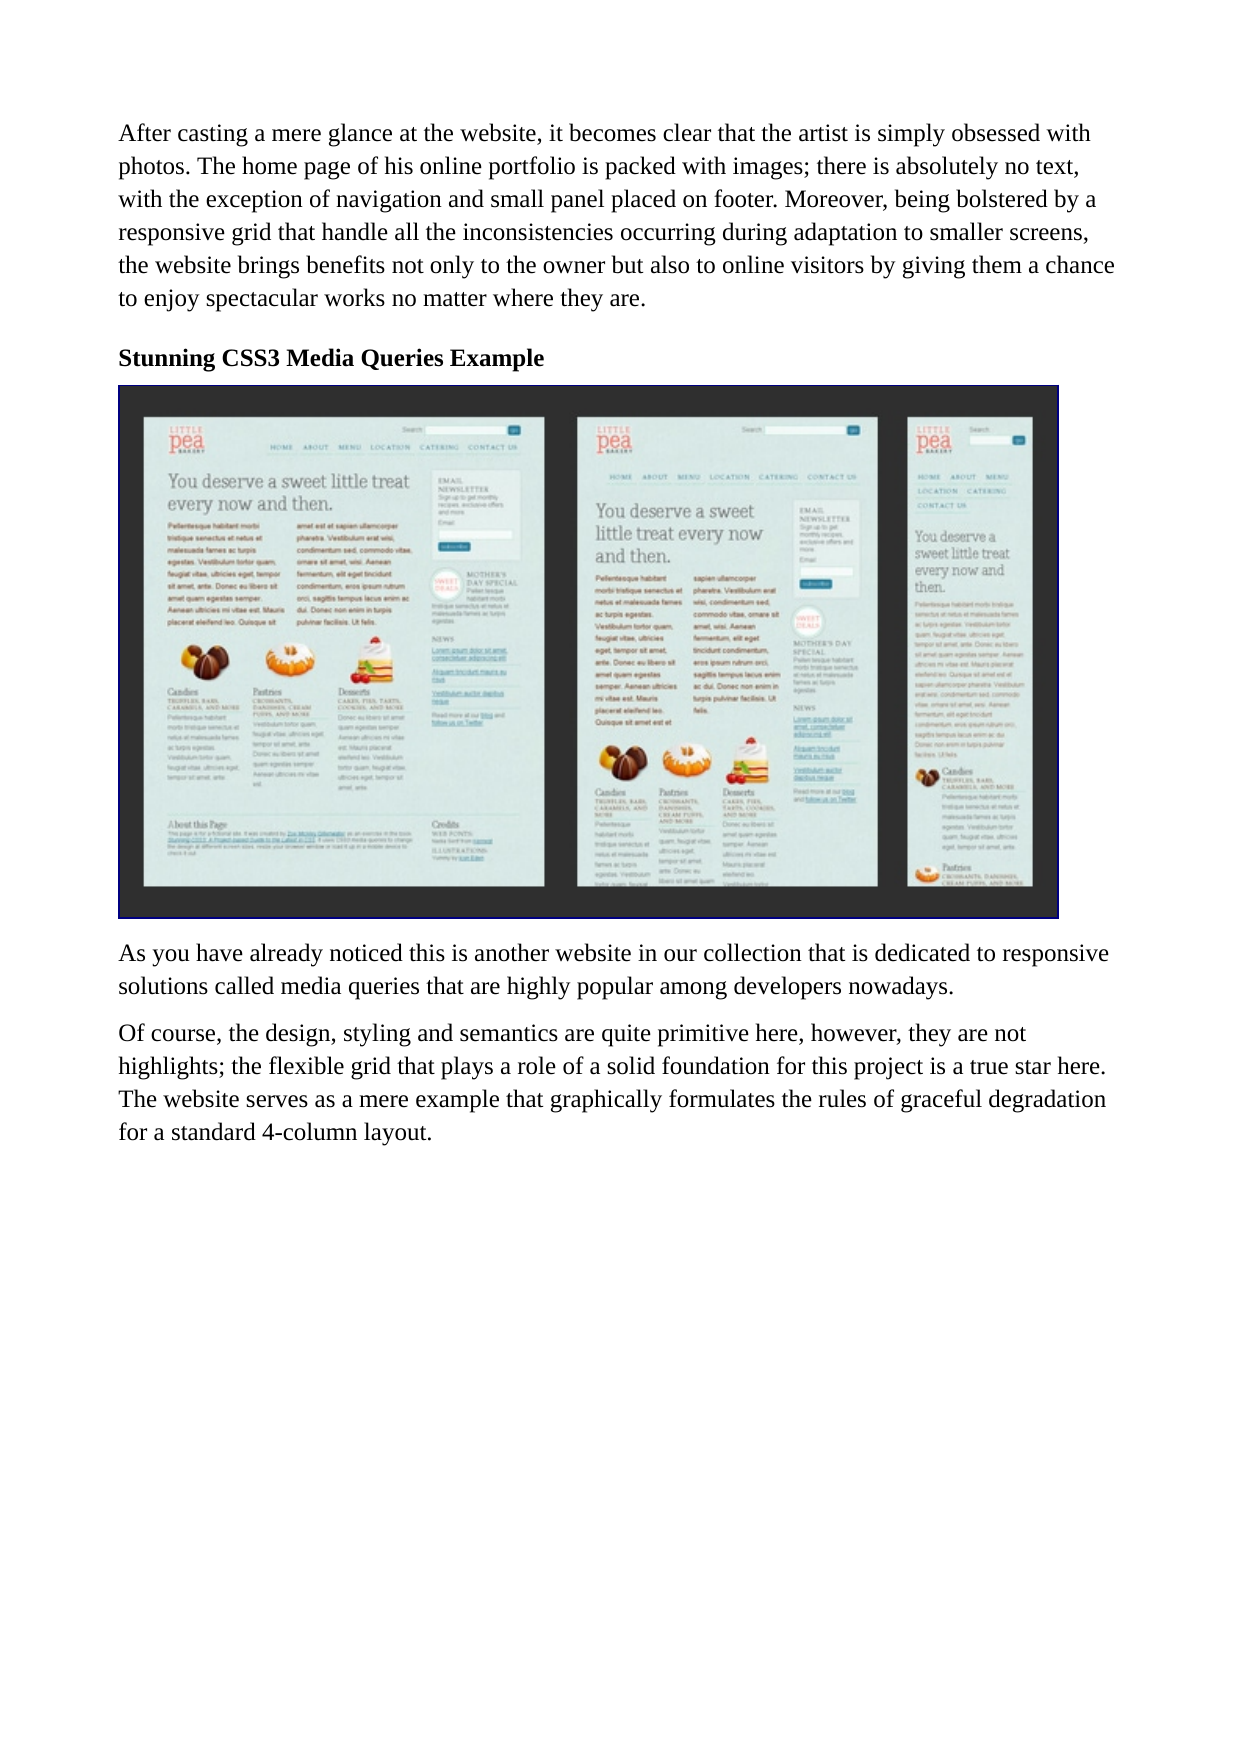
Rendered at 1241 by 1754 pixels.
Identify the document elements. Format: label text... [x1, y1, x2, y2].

picture [120, 386, 1057, 917]
text As you have already noticed this is another website in our collection that is dedicated to responsive solutions called media queries that are highly popular among developers nowadays. [118, 938, 1122, 999]
text After casting a mere glance at the website, it becomes clear that the artist is simply obsessed with photos. The home page of his online portfolio is packed with images; there is absolutely no text, with the exception of navigation and small panel placed on footer. Moreover, being bolstered by a responsive grid that handle all the inconsistencies occurring during adaptation to smaller screens, the website brings benefits not only to the owner but also to online visitors by giving them a chance to enjoy spectacular works no matter where they are. [118, 118, 1122, 312]
text Of course, the design, styling and semantics are quite primitive here, however, they are not highlights; the flexible grid that plays a role of a solid foundation for this project is a true star here. The website serves as a mere example that graphically formulates the rules of graceful degradation for a standard 4-column layout. [118, 1018, 1122, 1146]
subtitle Stunning CSS3 Media Queries Example [118, 343, 1122, 372]
